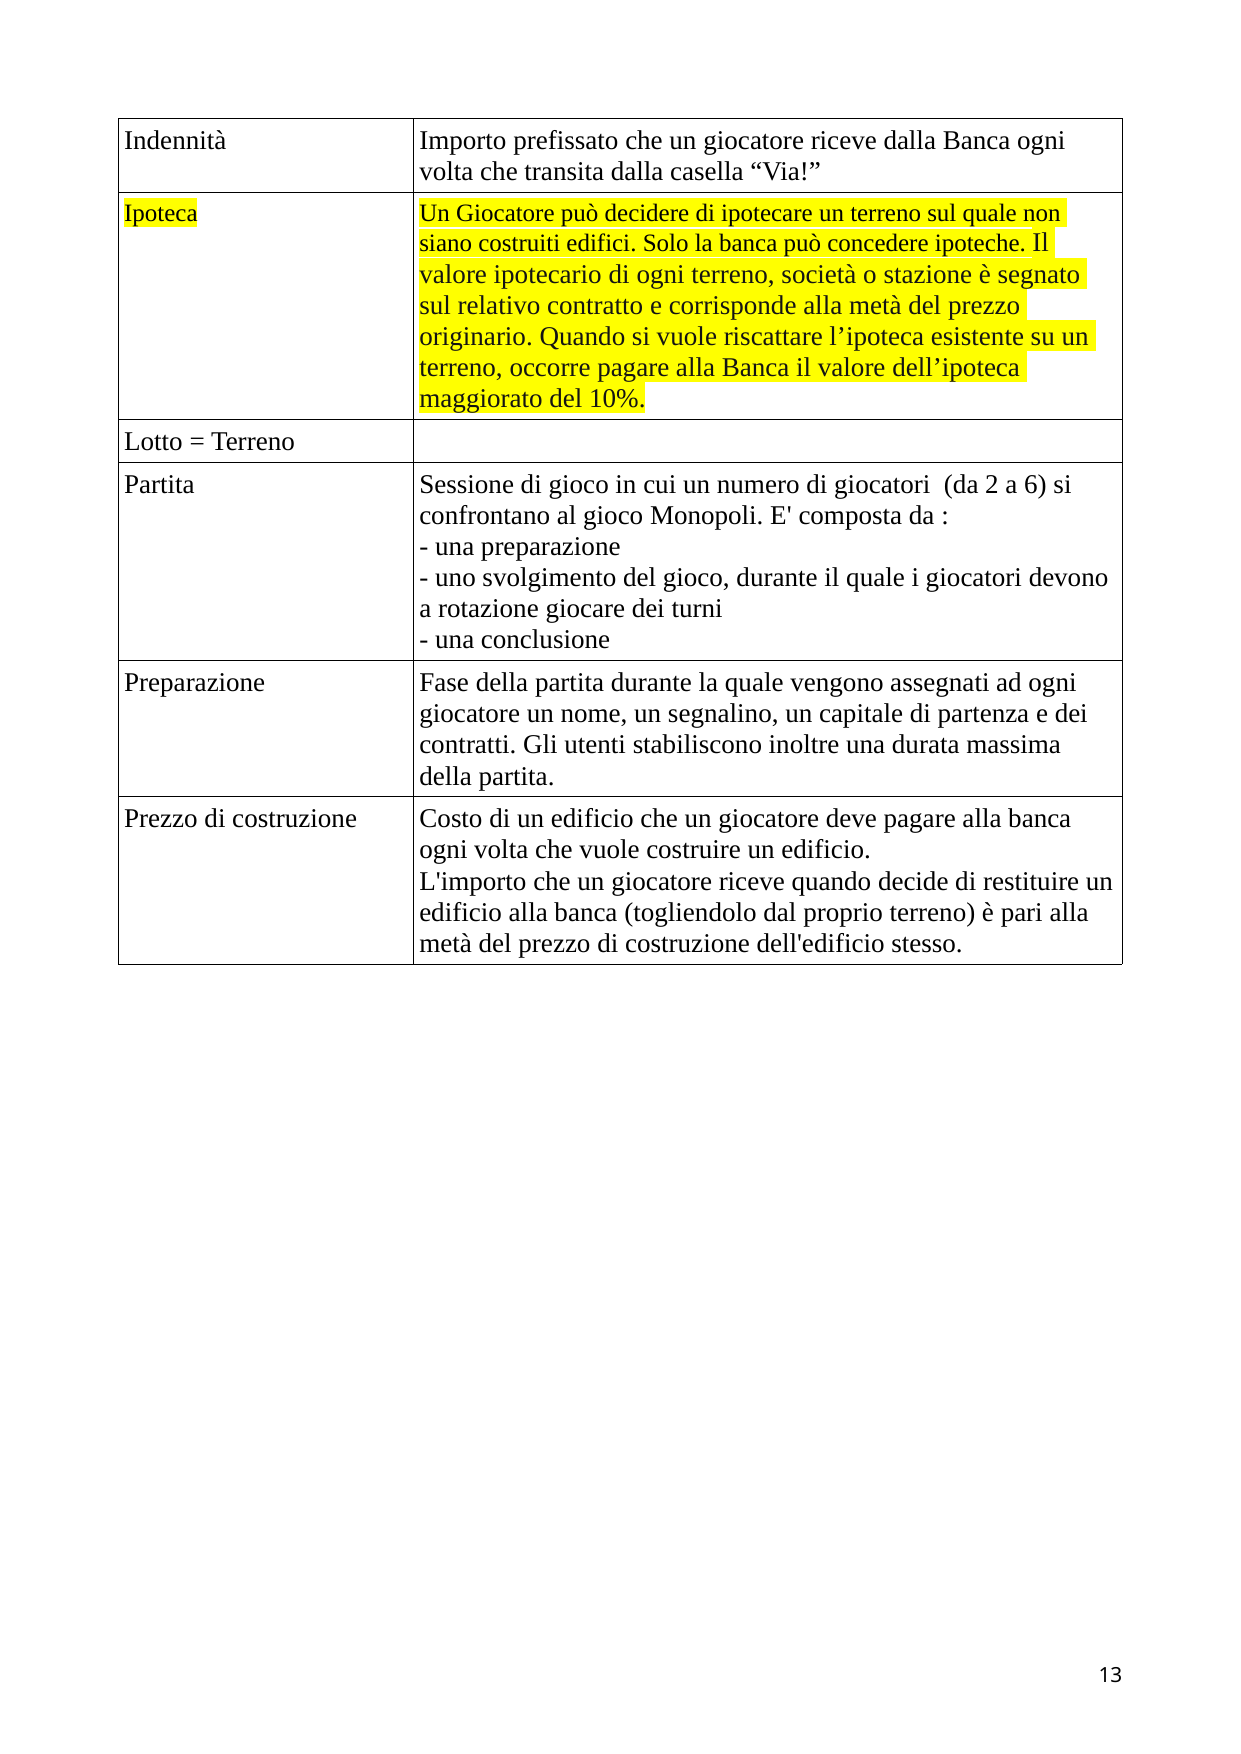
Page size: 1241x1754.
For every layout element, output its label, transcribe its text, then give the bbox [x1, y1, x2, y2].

table_cell Sessione di gioco in cui un numero di giocatori (da 2 a 6) si confrontano al gioco Monopoli. E' composta da : - una preparazione - uno svolgimento del gioco, durante il quale i giocatori devono a rotazione giocare dei turni - una conclusione [414, 463, 1122, 660]
table_cell [414, 420, 1122, 462]
table_cell Fase della partita durante la quale vengono assegnati ad ogni giocatore un nome, un segnalino, un capitale di partenza e dei contratti. Gli utenti stabiliscono inoltre una durata massima della partita. [414, 661, 1122, 796]
table_cell Ipoteca [119, 193, 413, 419]
table_cell Lotto = Terreno [119, 420, 413, 462]
table_cell Preparazione [119, 661, 413, 796]
table_cell Prezzo di costruzione [119, 797, 413, 964]
table_cell Importo prefissato che un giocatore riceve dalla Banca ogni volta che transita dalla casella “Via!” [414, 119, 1122, 192]
table_cell Costo di un edificio che un giocatore deve pagare alla banca ogni volta che vuole costruire un edificio. L'importo che un giocatore riceve quando decide di restituire un edificio alla banca (togliendolo dal proprio terreno) è pari alla metà del prezzo di costruzione dell'edificio stesso. [414, 797, 1122, 964]
table_cell Partita [119, 463, 413, 660]
table_cell Indennità [119, 119, 413, 192]
table_cell Un Giocatore può decidere di ipotecare un terreno sul quale non siano costruiti edifici. Solo la banca può concedere ipoteche. Il valore ipotecario di ogni terreno, società o stazione è segnato sul relativo contratto e corrisponde alla metà del prezzo originario. Quando si vuole riscattare l’ipoteca esistente su un terreno, occorre pagare alla Banca il valore dell’ipoteca maggiorato del 10%. [414, 193, 1122, 419]
